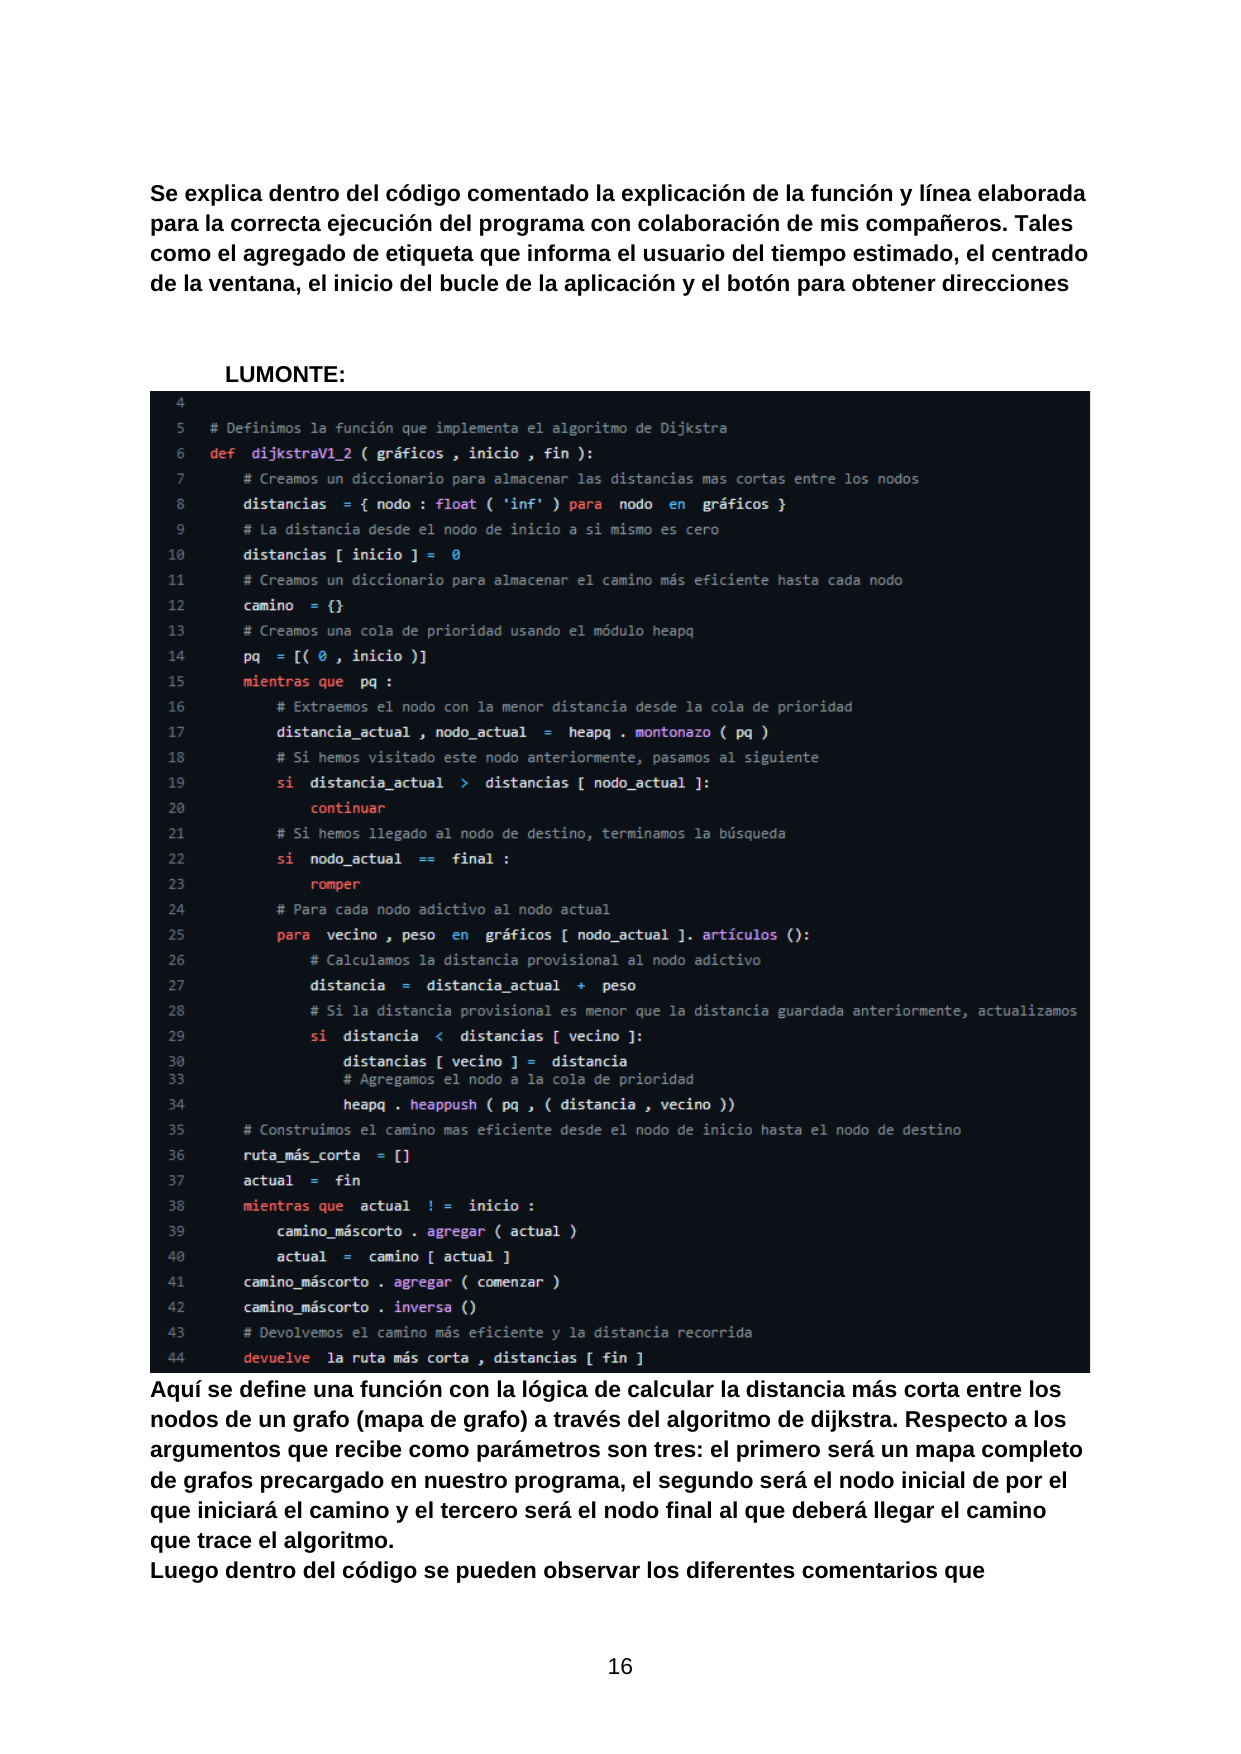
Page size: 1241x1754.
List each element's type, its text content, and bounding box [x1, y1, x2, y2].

text Aquí se define una función con la lógica de calcular la distancia más corta entre los nodos de un grafo (mapa de grafo) a través del algoritmo de dijkstra. Respecto a los argumentos que recibe como parámetros son tres: el primero será un mapa completo de grafos precargado en nuestro programa, el segundo será el nodo inicial de por el que iniciará el camino y el tercero será el nodo final al que deberá llegar el camino que trace el algoritmo. [150, 1376, 1090, 1553]
picture [150, 391, 1091, 1373]
text LUMONTE: [150, 361, 1090, 387]
text Luego dentro del código se pueden observar los diferentes comentarios que [150, 1557, 1090, 1584]
text Se explica dentro del código comentado la explicación de la función y línea elaborada para la correcta ejecución del programa con colaboración de mis compañeros. Tales como el agregado de etiqueta que informa el usuario del tiempo estimado, el centrado de la ventana, el inicio del bucle de la aplicación y el botón para obtener direcciones [150, 179, 1090, 296]
